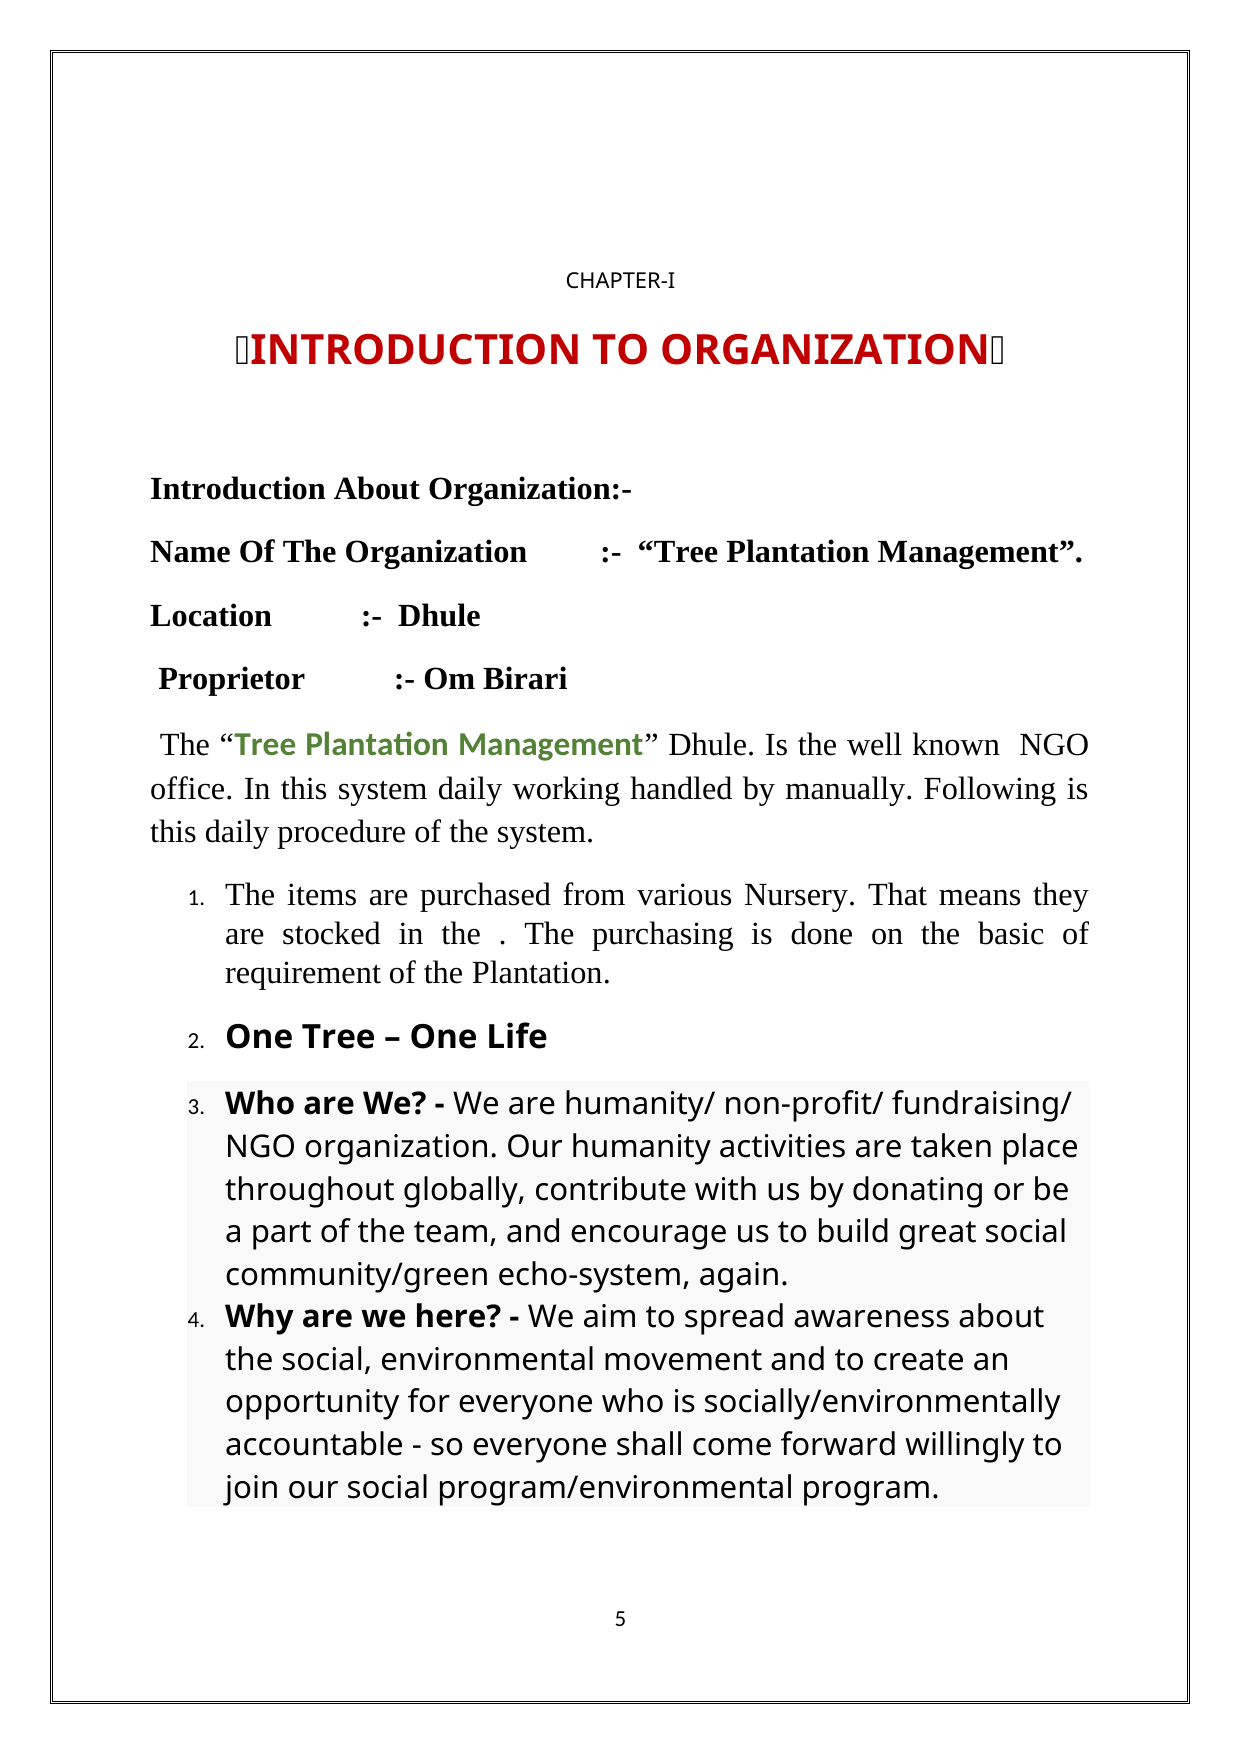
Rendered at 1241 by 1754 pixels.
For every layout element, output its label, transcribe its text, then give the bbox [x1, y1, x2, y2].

list Who are We? - We are humanity/ non-profit/ fundraising/ NGO organization. Our humanity activities are taken place throughout globally, contribute with us by donating or be a part of the team, and encourage us to build great social community/green echo-system, again. [187, 1081, 1090, 1294]
text Introduction About Organization:- [150, 469, 1090, 506]
text Name Of The Organization :- “Tree Plantation Management”. [150, 533, 1090, 570]
list Why are we here? - We aim to spread awareness about the social, environmental movement and to create an opportunity for everyone who is socially/environmentally accountable - so everyone shall come forward willingly to join our social program/environmental program. [187, 1294, 1090, 1507]
text Location :- Dhule [150, 596, 1090, 633]
text CHAPTER-I [150, 265, 1090, 295]
text INTRODUCTION TO ORGANIZATION [150, 320, 1090, 377]
list One Tree – One Life [187, 1013, 1090, 1058]
list The items are purchased from various Nursery. That means they are stocked in the . The purchasing is done on the basic of requirement of the Plantation. [187, 875, 1090, 990]
text The “Tree Plantation Management” Dhule. Is the well known NGO office. In this system daily working handled by manually. Following is this daily procedure of the system. [150, 723, 1090, 849]
text Proprietor :- Om Birari [150, 660, 1090, 697]
